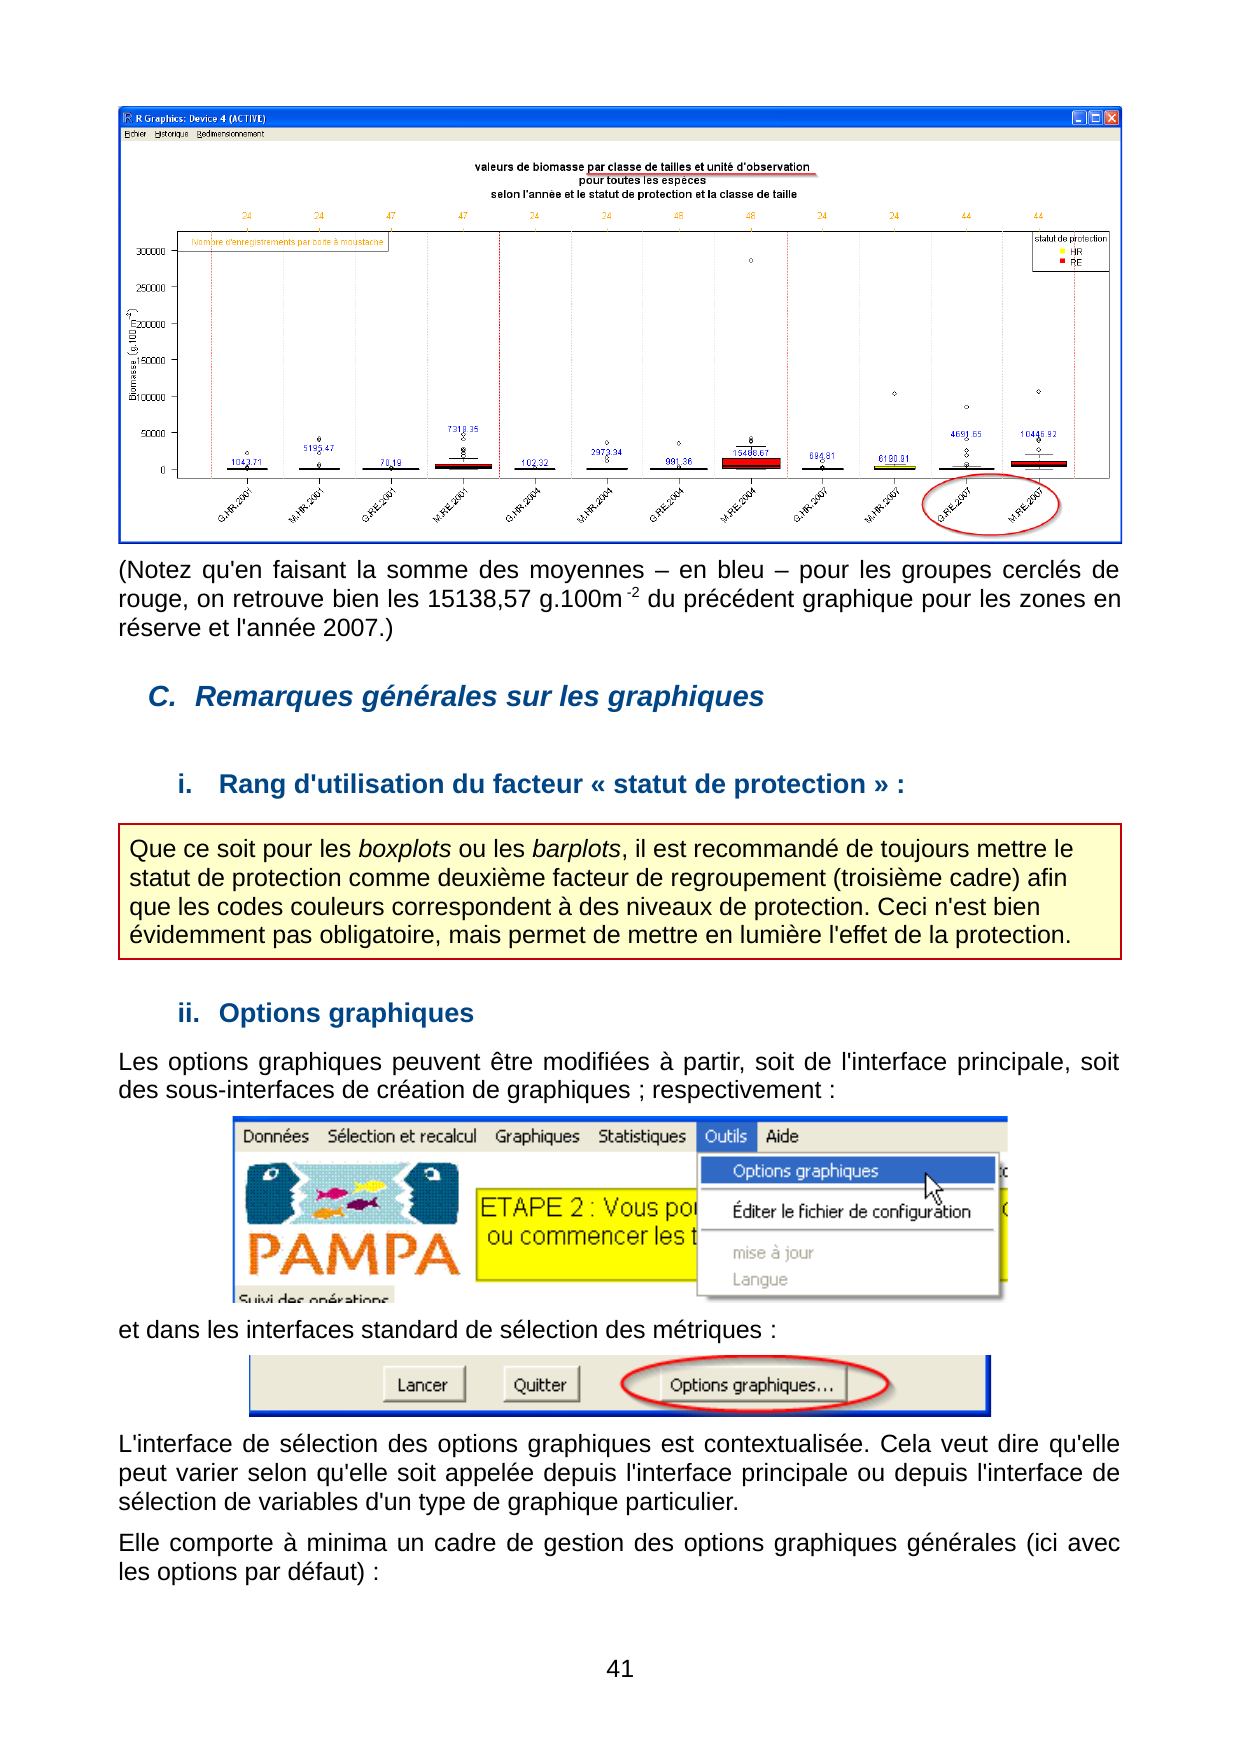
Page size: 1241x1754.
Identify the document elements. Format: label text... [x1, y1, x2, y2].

picture [118, 106, 1123, 544]
picture [232, 1116, 1008, 1303]
text (Notez qu'en faisant la somme des moyennes – en bleu – pour les groupes cerclés de rouge, on retrouve bien les 15138,57 g.100m -2 du précédent graphique pour les zones en réserve et l'année 2007.) [118, 556, 1122, 642]
text et dans les interfaces standard de sélection des métriques : [118, 1315, 1122, 1343]
subtitle Remarques générales sur les graphiques [148, 679, 1122, 712]
subtitle Options graphiques [177, 997, 1122, 1028]
picture [249, 1355, 992, 1417]
subtitle Rang d'utilisation du facteur « statut de protection » : [177, 768, 1122, 799]
text Les options graphiques peuvent être modifiées à partir, soit de l'interface principale, soit des sous-interfaces de création de graphiques ; respectivement : [118, 1046, 1122, 1104]
text L'interface de sélection des options graphiques est contextualisée. Cela veut dire qu'elle peut varier selon qu'elle soit appelée depuis l'interface principale ou depuis l'interface de sélection de variables d'un type de graphique particulier. [118, 1429, 1122, 1515]
text Que ce soit pour les boxplots ou les barplots, il est recommandé de toujours mettre le statut de protection comme deuxième facteur de regroupement (troisième cadre) afin que les codes couleurs correspondent à des niveaux de protection. Ceci n'est bien évidemment pas obligatoire, mais permet de mettre en lumière l'effet de la protection. [120, 825, 1120, 958]
text Elle comporte à minima un cadre de gestion des options graphiques générales (ici avec les options par défaut) : [118, 1528, 1122, 1585]
